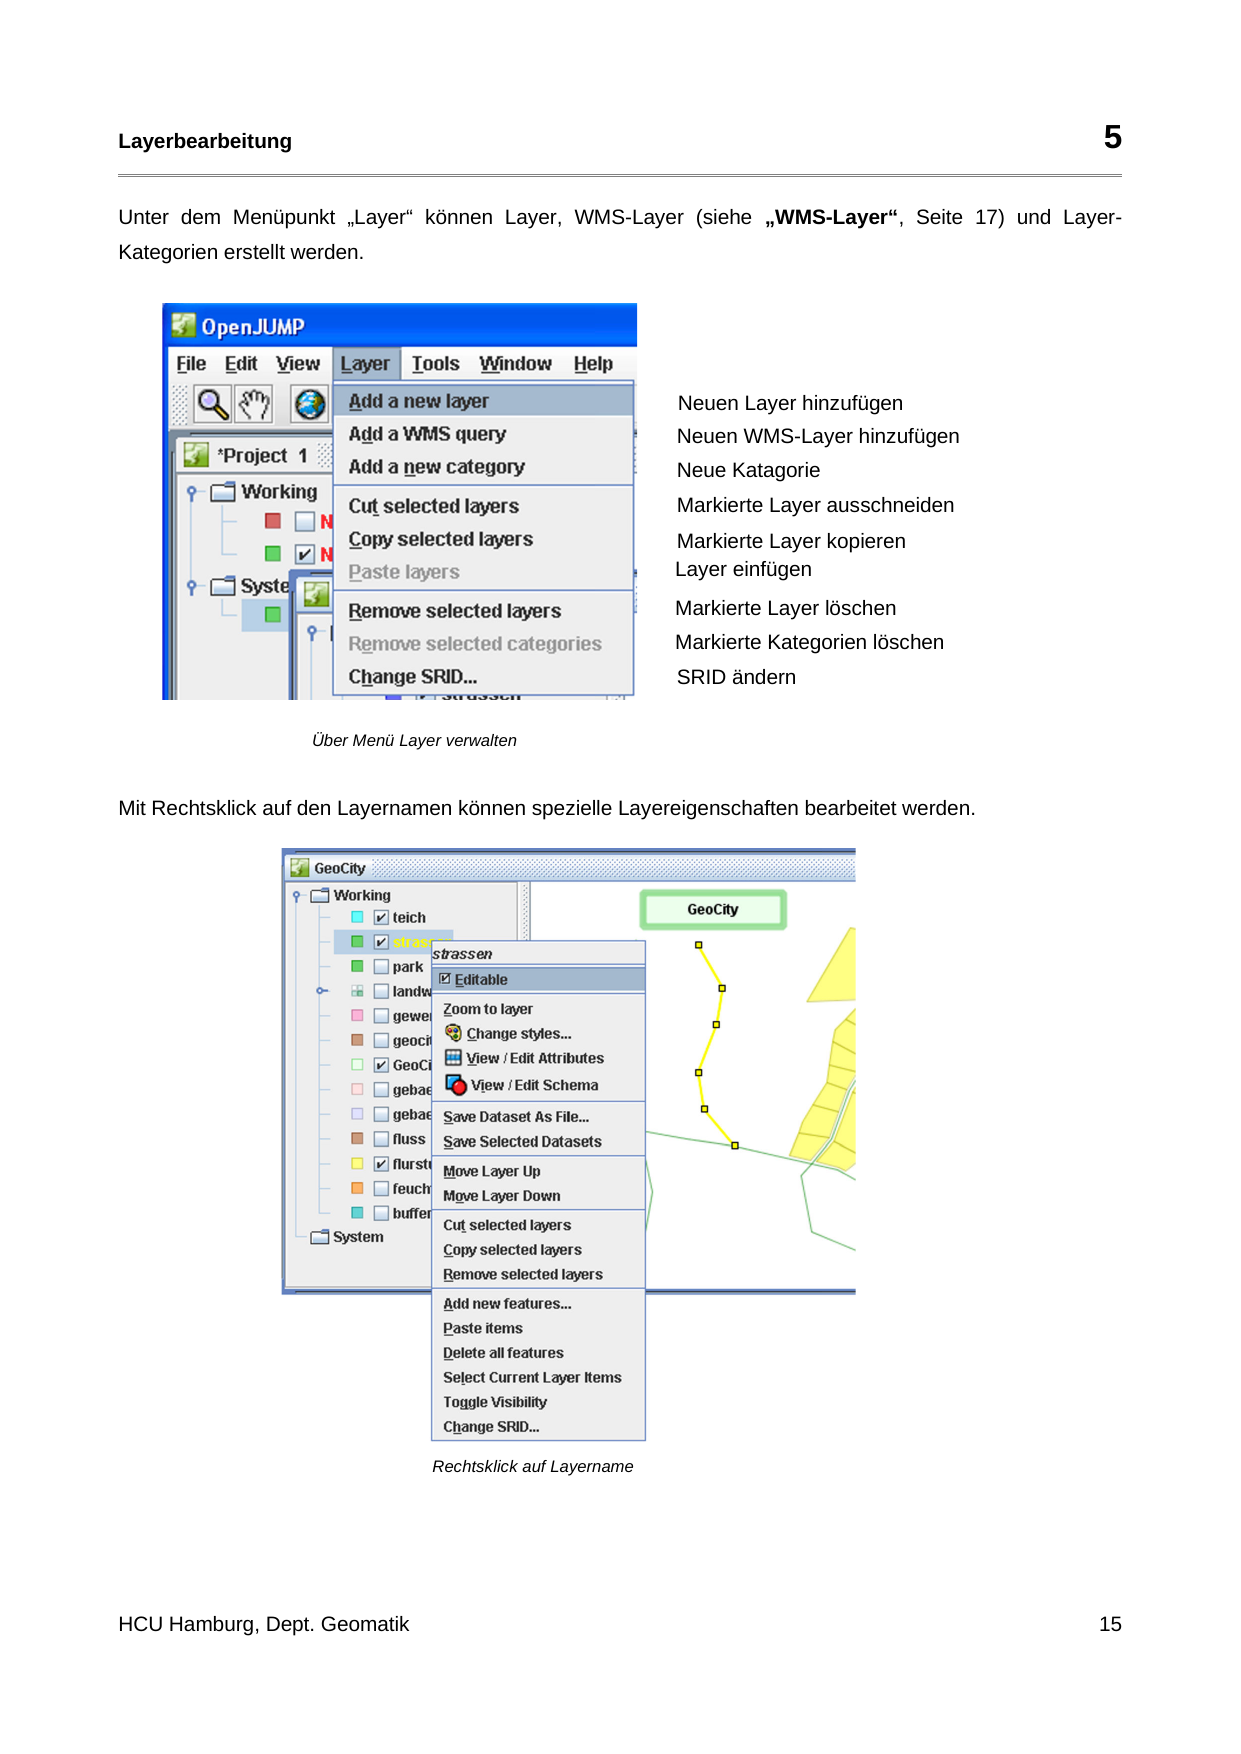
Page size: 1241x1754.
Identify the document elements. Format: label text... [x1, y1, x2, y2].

picture [281, 848, 856, 1442]
picture [162, 303, 638, 700]
text Rechtsklick auf Layername [118, 832, 1122, 1476]
text Über Menü Layer verwalten [118, 727, 1122, 751]
text Mit Rechtsklick auf den Layernamen können spezielle Layereigenschaften bearbeitet werden. [118, 797, 1122, 820]
text Unter dem Menüpunkt „Layer“ können Layer, WMS-Layer (siehe „WMS-Layer“, Seite 16) und Layer-Kategorien erstellt werden. [118, 206, 1122, 264]
